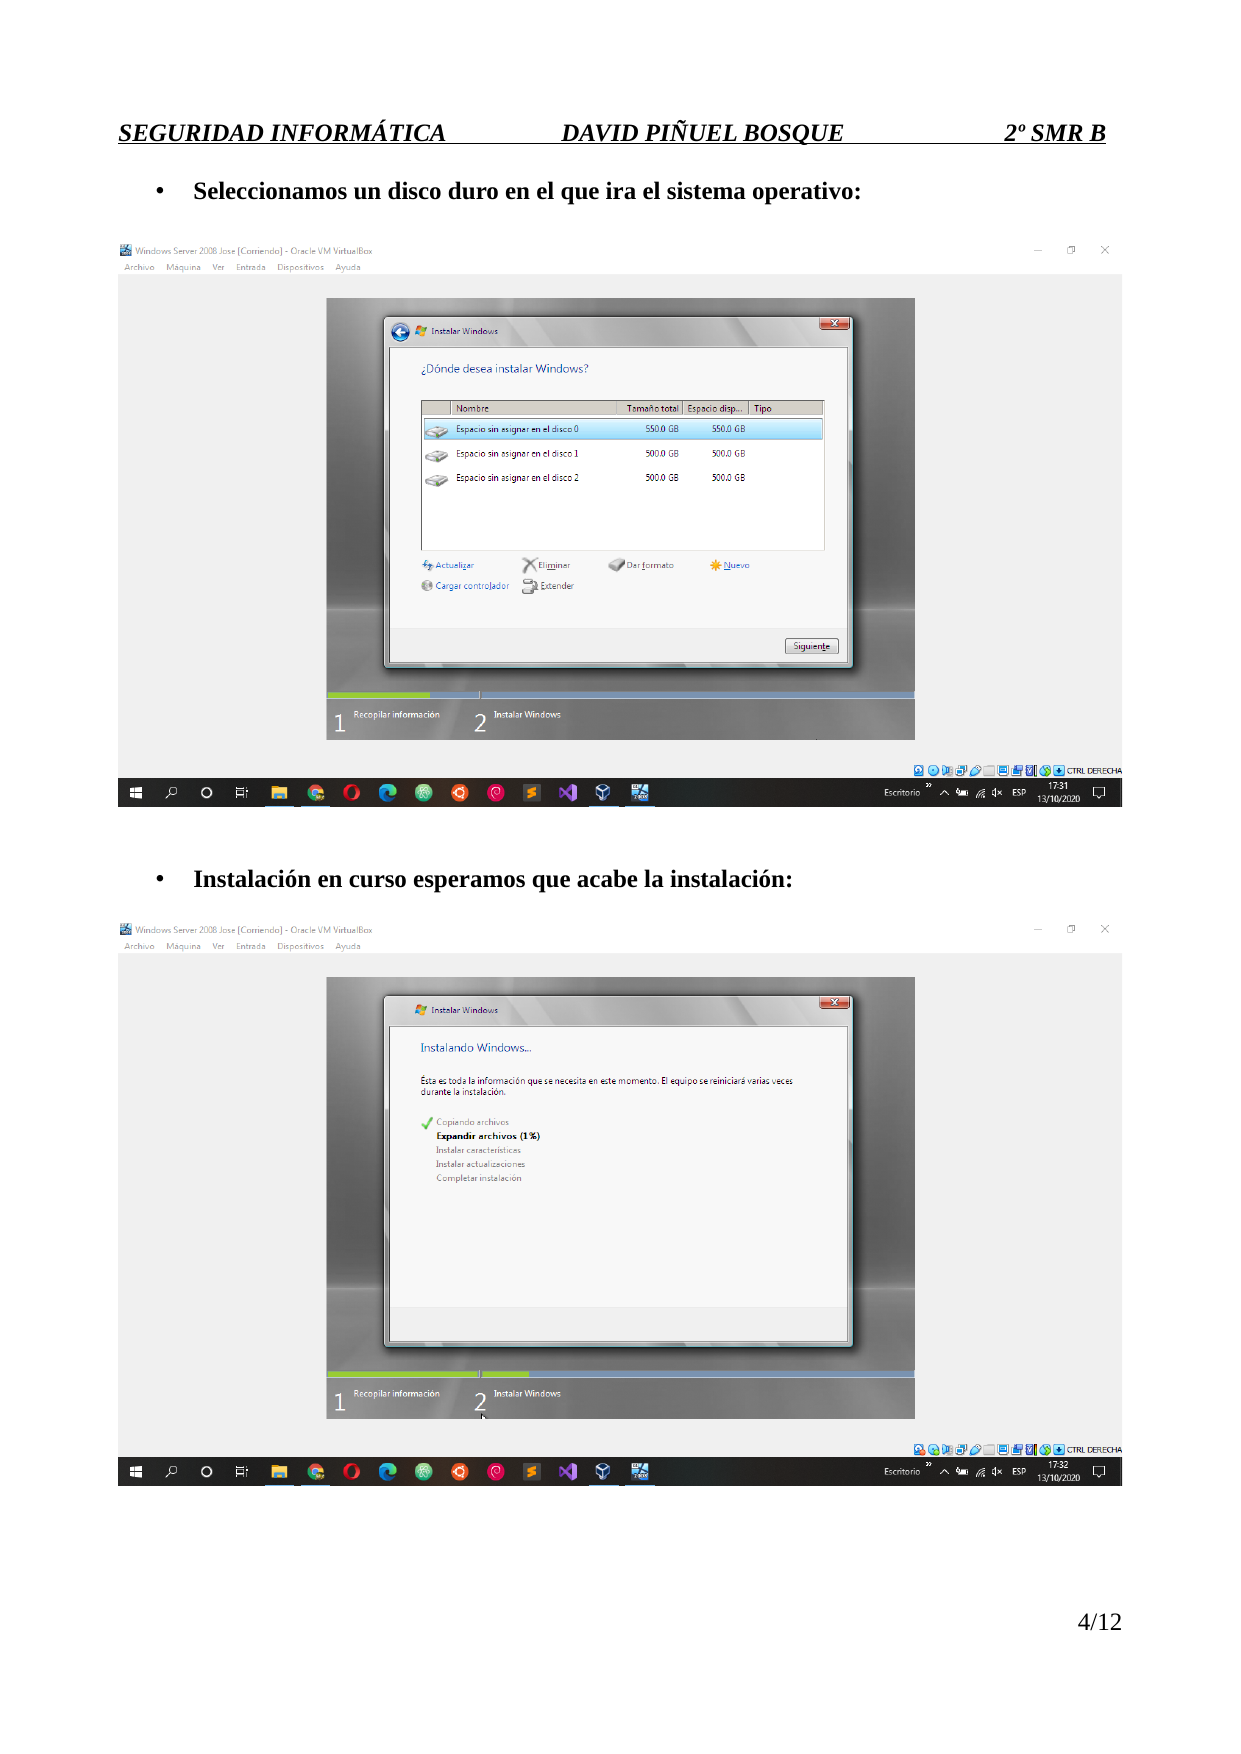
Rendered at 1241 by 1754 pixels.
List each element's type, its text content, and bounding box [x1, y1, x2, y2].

list Instalación en curso esperamos que acabe la instalación: [156, 864, 1122, 893]
picture [118, 921, 1123, 1486]
picture [118, 242, 1123, 807]
list Seleccionamos un disco duro en el que ira el sistema operativo: [156, 176, 1122, 205]
